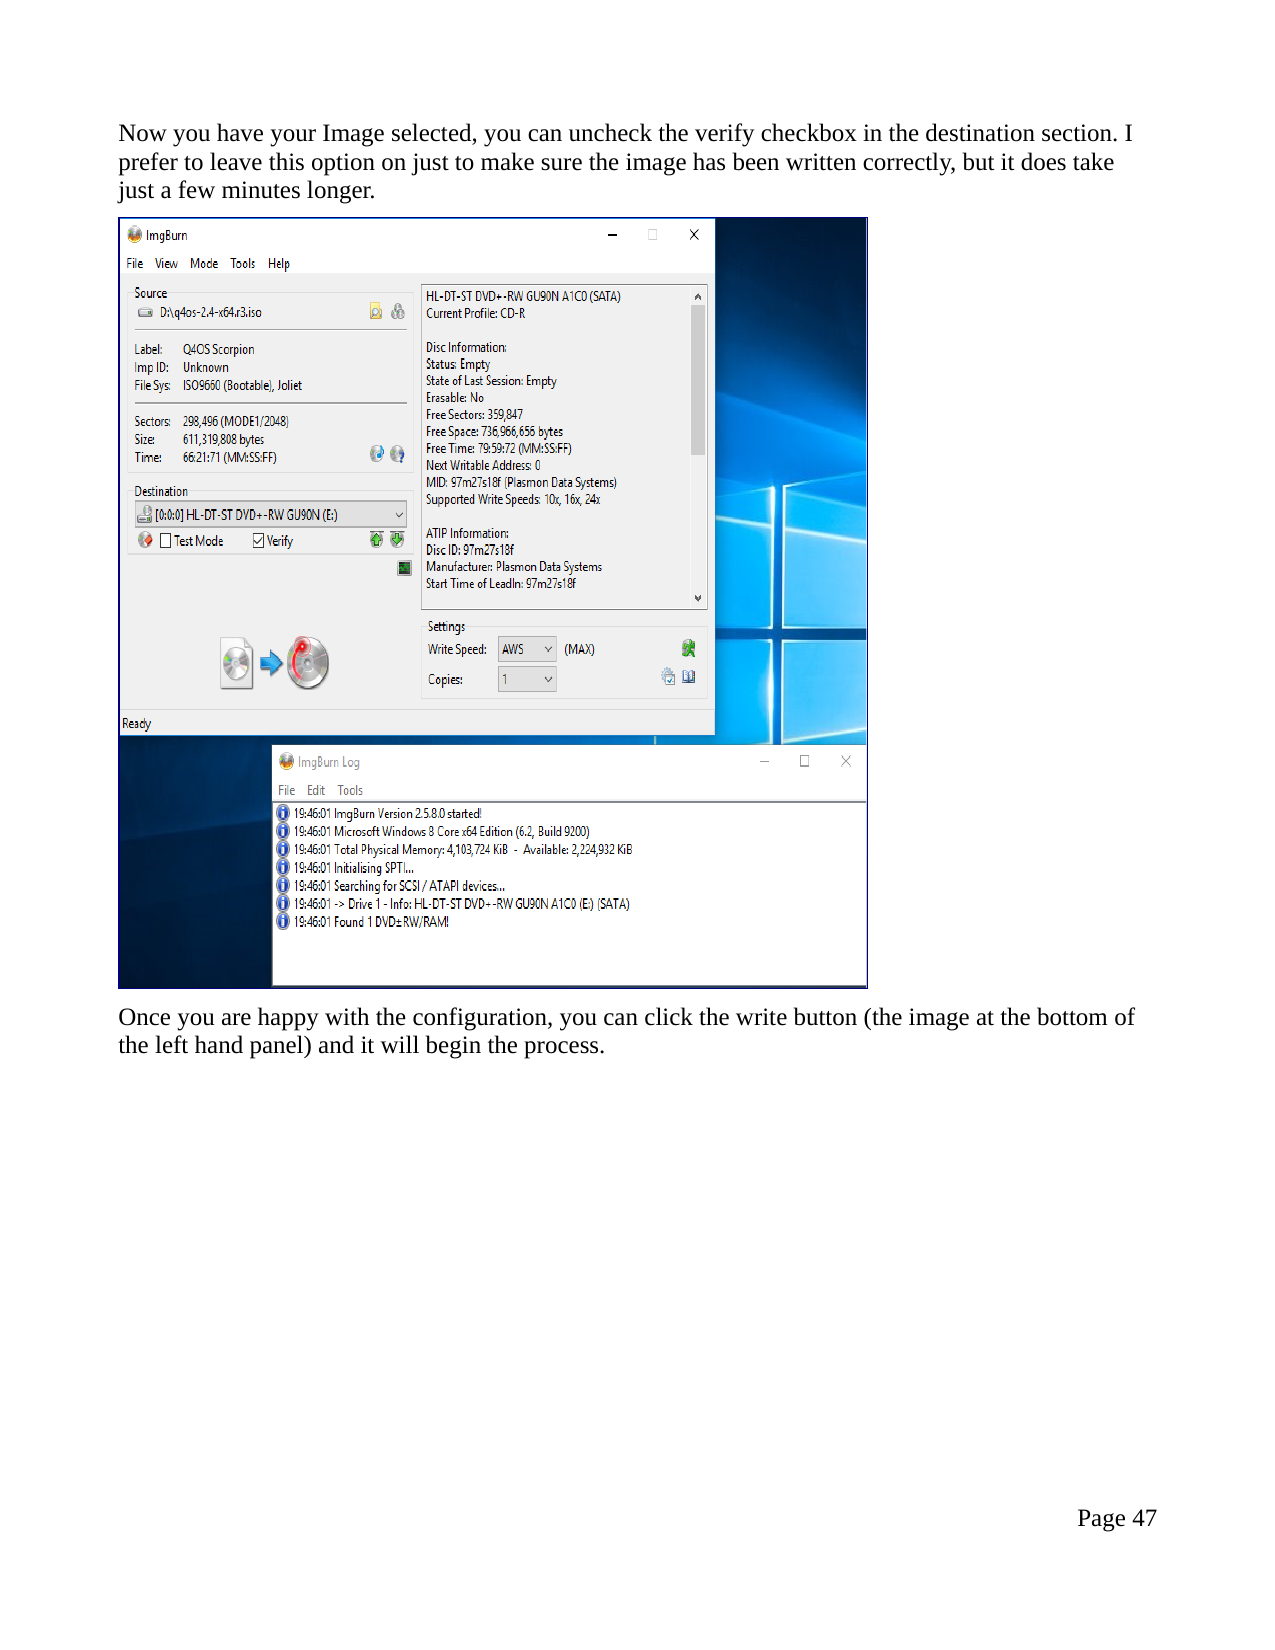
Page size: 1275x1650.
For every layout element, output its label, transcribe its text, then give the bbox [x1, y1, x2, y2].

text Now you have your Image selected, you can uncheck the verify checkbox in the destination section. I prefer to leave this option on just to make sure the image has been written correctly, but it does take just a few minutes longer. [118, 118, 1157, 204]
text Once you are happy with the configuration, you can click the write button (the image at the bottom of the left hand panel) and it will begin the process. [118, 1002, 1157, 1059]
picture [120, 218, 867, 988]
